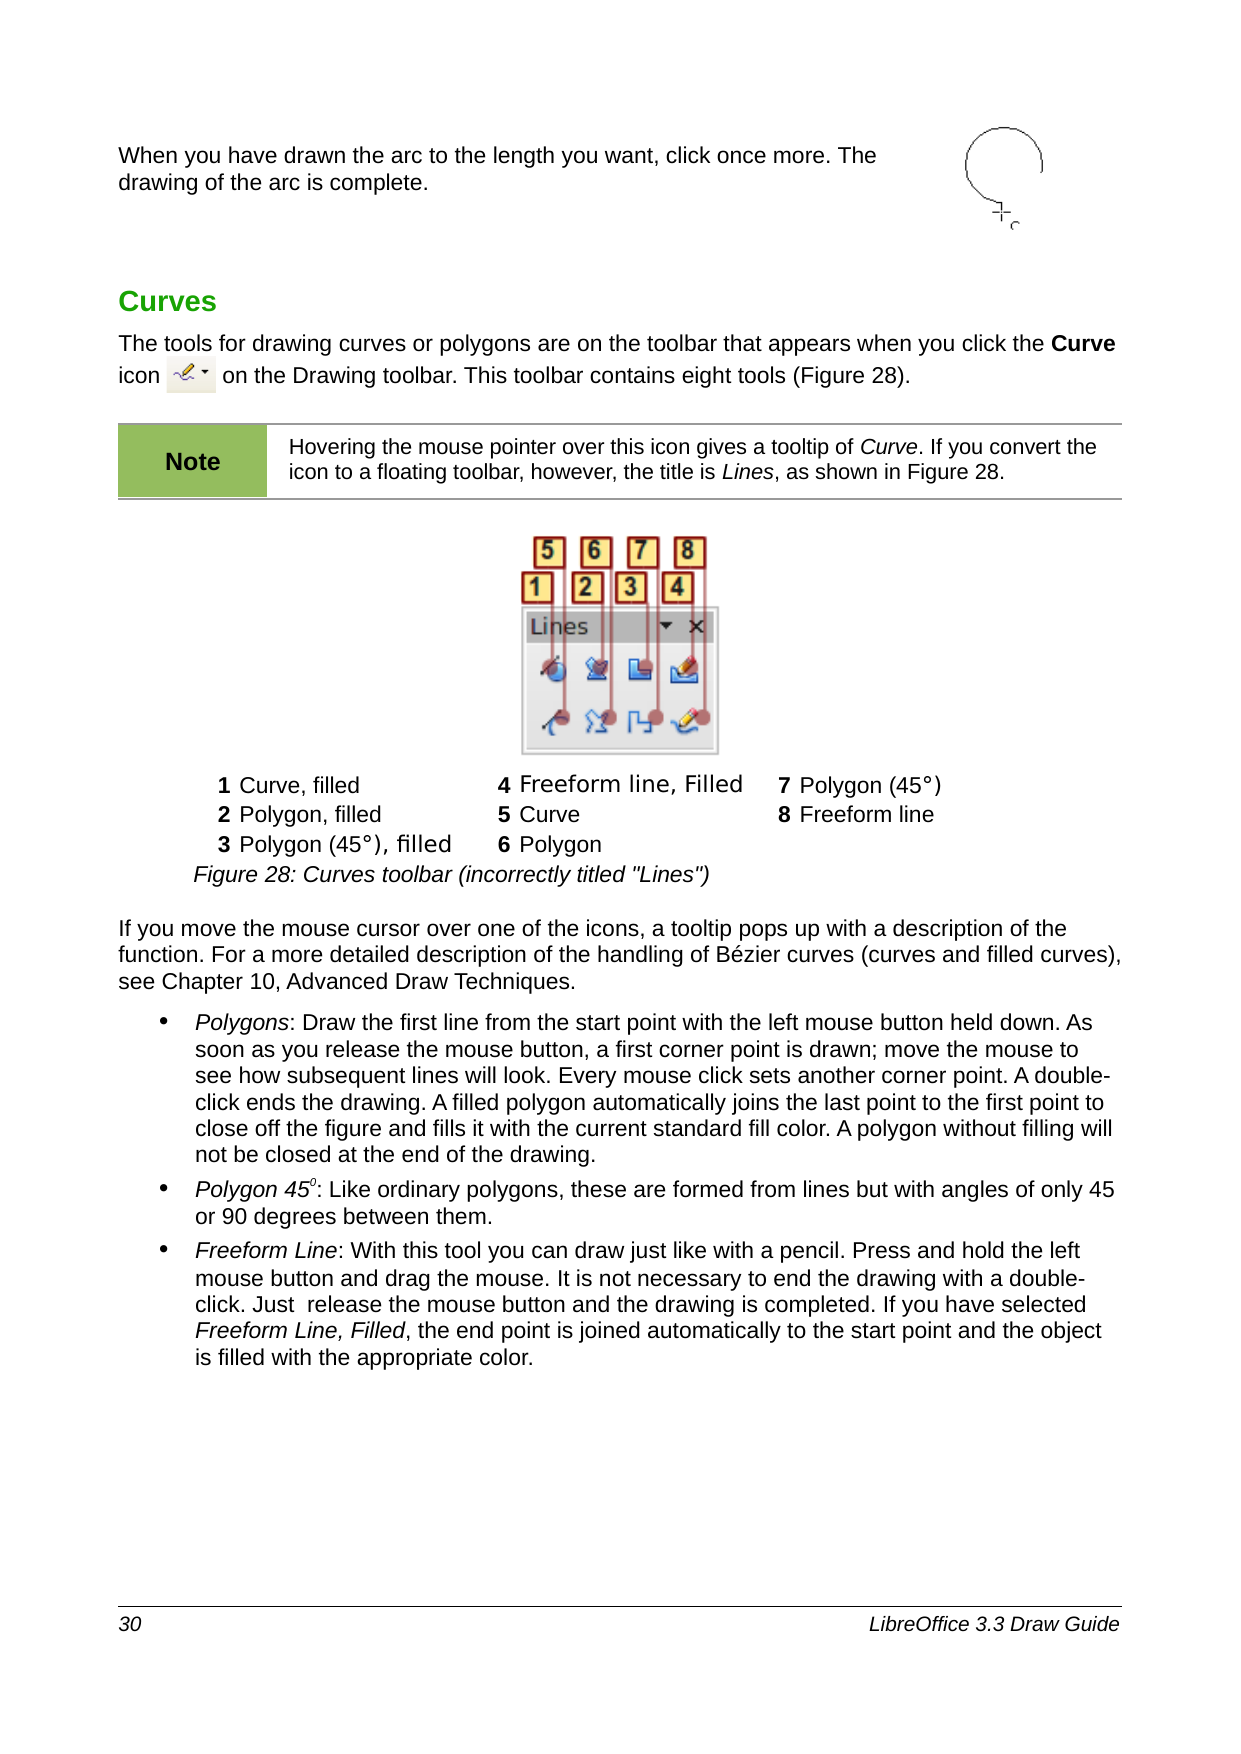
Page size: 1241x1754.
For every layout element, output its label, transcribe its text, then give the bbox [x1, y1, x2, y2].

picture [948, 118, 1101, 232]
table_cell 6 [473, 828, 513, 858]
text If you move the mouse cursor over one of the icons, a tooltip pops up with a description of the function. For a more detailed description of the handling of Bézier curves (curves and filled curves), see Chapter 10, Advanced Draw Techniques. [118, 915, 1122, 994]
list Polygon 450: Like ordinary polygons, these are formed from lines but with angles of only 45 or 90 degrees between them. [156, 1174, 1122, 1229]
subtitle Curves [118, 284, 1122, 318]
text Figure 28: Curves toolbar (incorrectly titled "Lines") [193, 861, 1047, 887]
text The tools for drawing curves or polygons are on the toolbar that appears when you click the Curve icon on the Drawing toolbar. This toolbar contains eight tools (Figure 28). [118, 330, 1122, 393]
table_cell 5 [473, 799, 513, 828]
table_cell [1101, 118, 1122, 232]
table_cell Polygon [513, 828, 753, 858]
table_cell When you have drawn the arc to the length you want, click once more. The drawing of the arc is complete. [118, 118, 927, 232]
table_header Note [118, 425, 267, 497]
picture [166, 356, 216, 393]
table_header 4 [473, 769, 513, 798]
list Polygons: Draw the first line from the start point with the left mouse button held down. As soon as you release the mouse button, a first corner point is drawn; move the mouse to see how subsequent lines will look. Every mouse click sets another corner point. A double-click ends the drawing. A filled polygon automatically joins the last point to the first point to close off the figure and fills it with the current standard fill color. A polygon without filling will not be closed at the end of the drawing. [156, 1007, 1122, 1168]
table_header Polygon (45°) [793, 769, 1047, 798]
table_cell Curve [513, 799, 753, 828]
table_cell 3 [193, 828, 233, 858]
table_header Hovering the mouse pointer over this icon gives a tooltip of Curve. If you convert the icon to a floating toolbar, however, the title is Lines, as shown in Figure 28. [268, 425, 1122, 497]
table_header Curve, filled [233, 769, 473, 798]
table_cell [793, 828, 1047, 858]
table_cell 2 [193, 799, 233, 828]
table_cell Polygon, filled [233, 799, 473, 828]
picture [520, 535, 721, 757]
table_header 7 [753, 769, 793, 798]
list Freeform Line: With this tool you can draw just like with a pencil. Press and hold the left mouse button and drag the mouse. It is not necessary to end the drawing with a double-click. Just release the mouse button and the drawing is completed. If you have selected Freeform Line, Filled, the end point is joined automatically to the start point and the object is filled with the appropriate color. [156, 1236, 1122, 1370]
table_cell Freeform line [793, 799, 1047, 828]
table_header Freeform line, Filled [513, 769, 753, 798]
table_cell Polygon (45°), filled [233, 828, 473, 858]
table_cell 8 [753, 799, 793, 828]
table_header 1 [193, 769, 233, 798]
table_cell [753, 828, 793, 858]
table_cell [927, 118, 948, 232]
